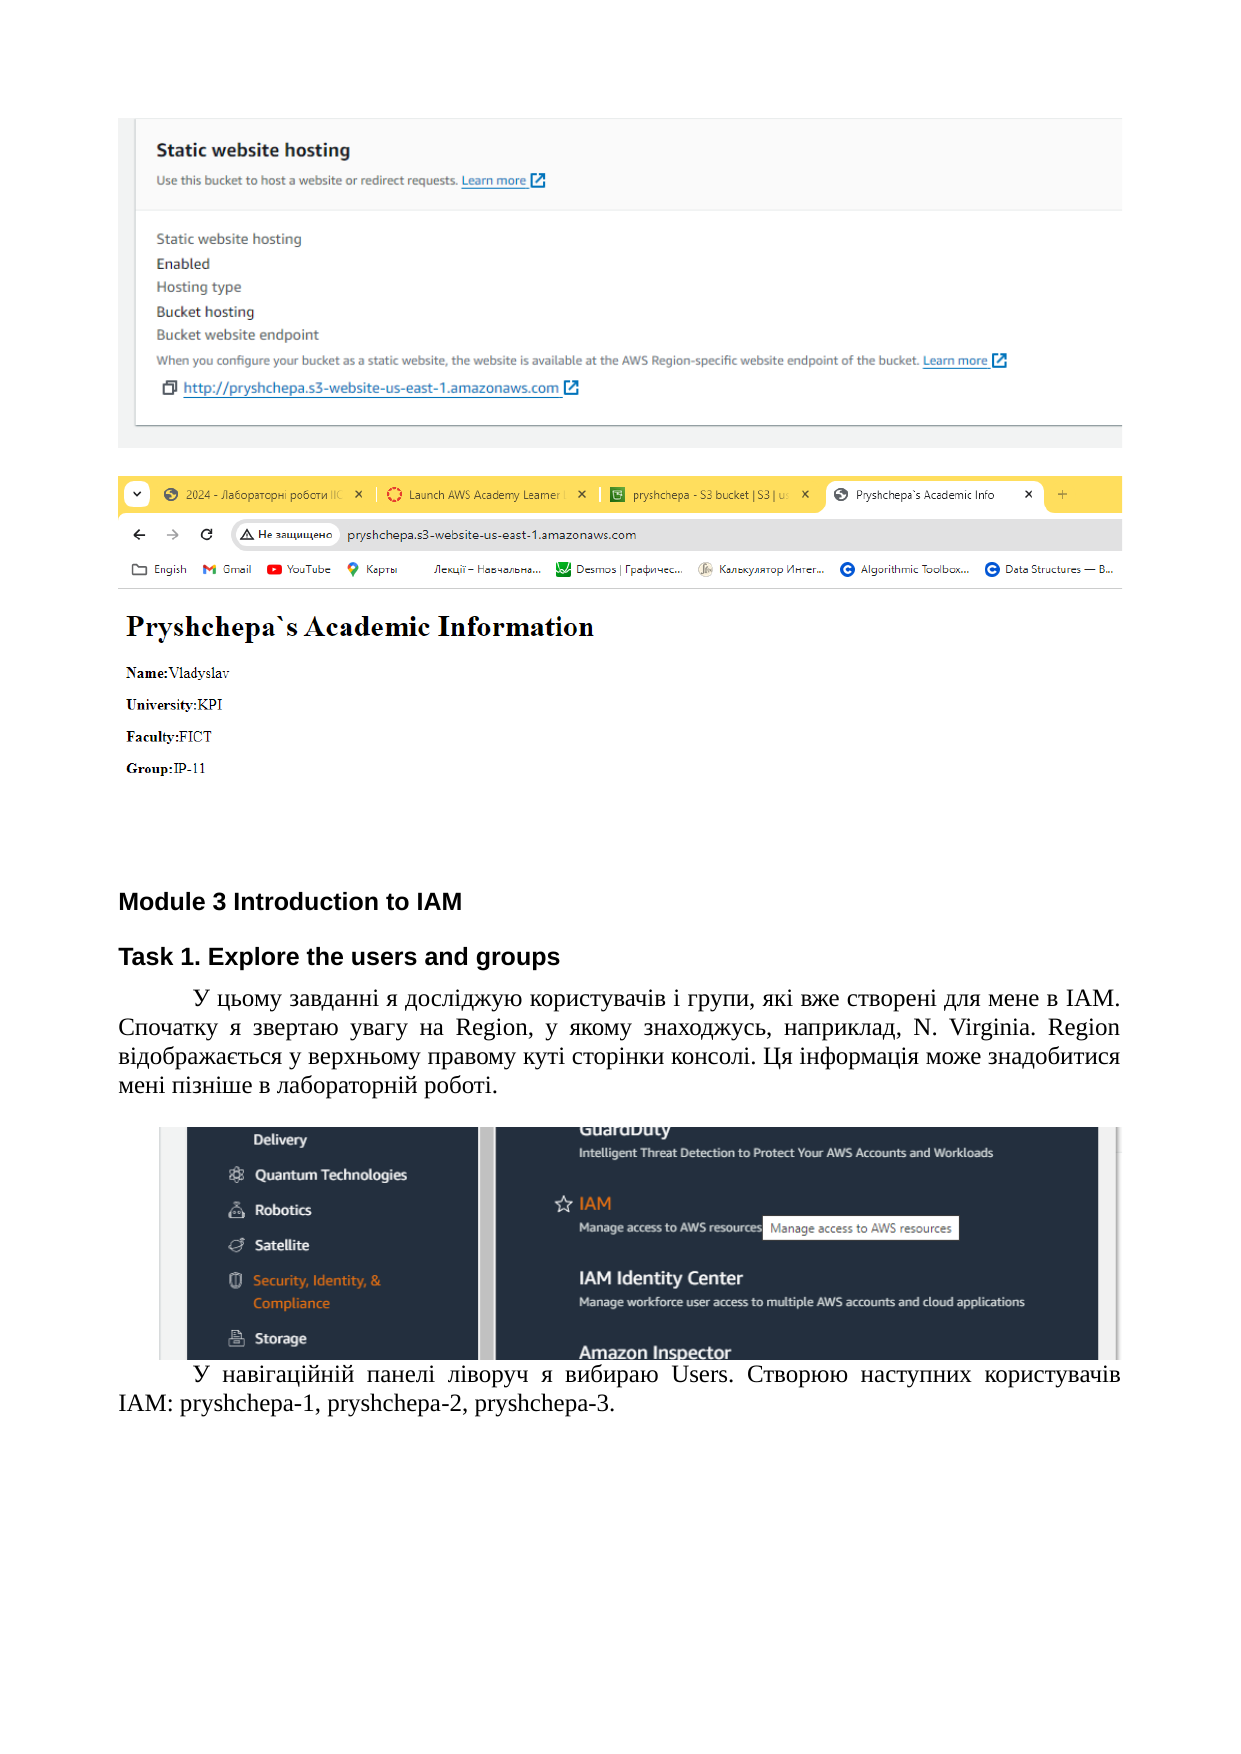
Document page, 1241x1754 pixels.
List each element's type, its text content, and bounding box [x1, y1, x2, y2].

subtitle Module 3 Introduction to IAM [118, 886, 1122, 915]
picture [118, 1127, 1123, 1360]
text У навігаційній панелі ліворуч я вибираю Users. Створюю наступних користувачів IAM: pryshchepa-1, pryshchepa-2, pryshchepa-3. [118, 1360, 1122, 1417]
picture [118, 118, 1123, 448]
text У цьому завданні я досліджую користувачів і групи, які вже створені для мене в IAM. Спочатку я звертаю увагу на Region, у якому знаходжусь, наприклад, N. Virginia. Region відображається у верхньому правому куті сторінки консолі. Ця інформація може знадобитися мені пізніше в лабораторній роботі. [118, 983, 1122, 1098]
subtitle Task 1. Explore the users and groups [118, 942, 1122, 971]
picture [118, 476, 1123, 804]
